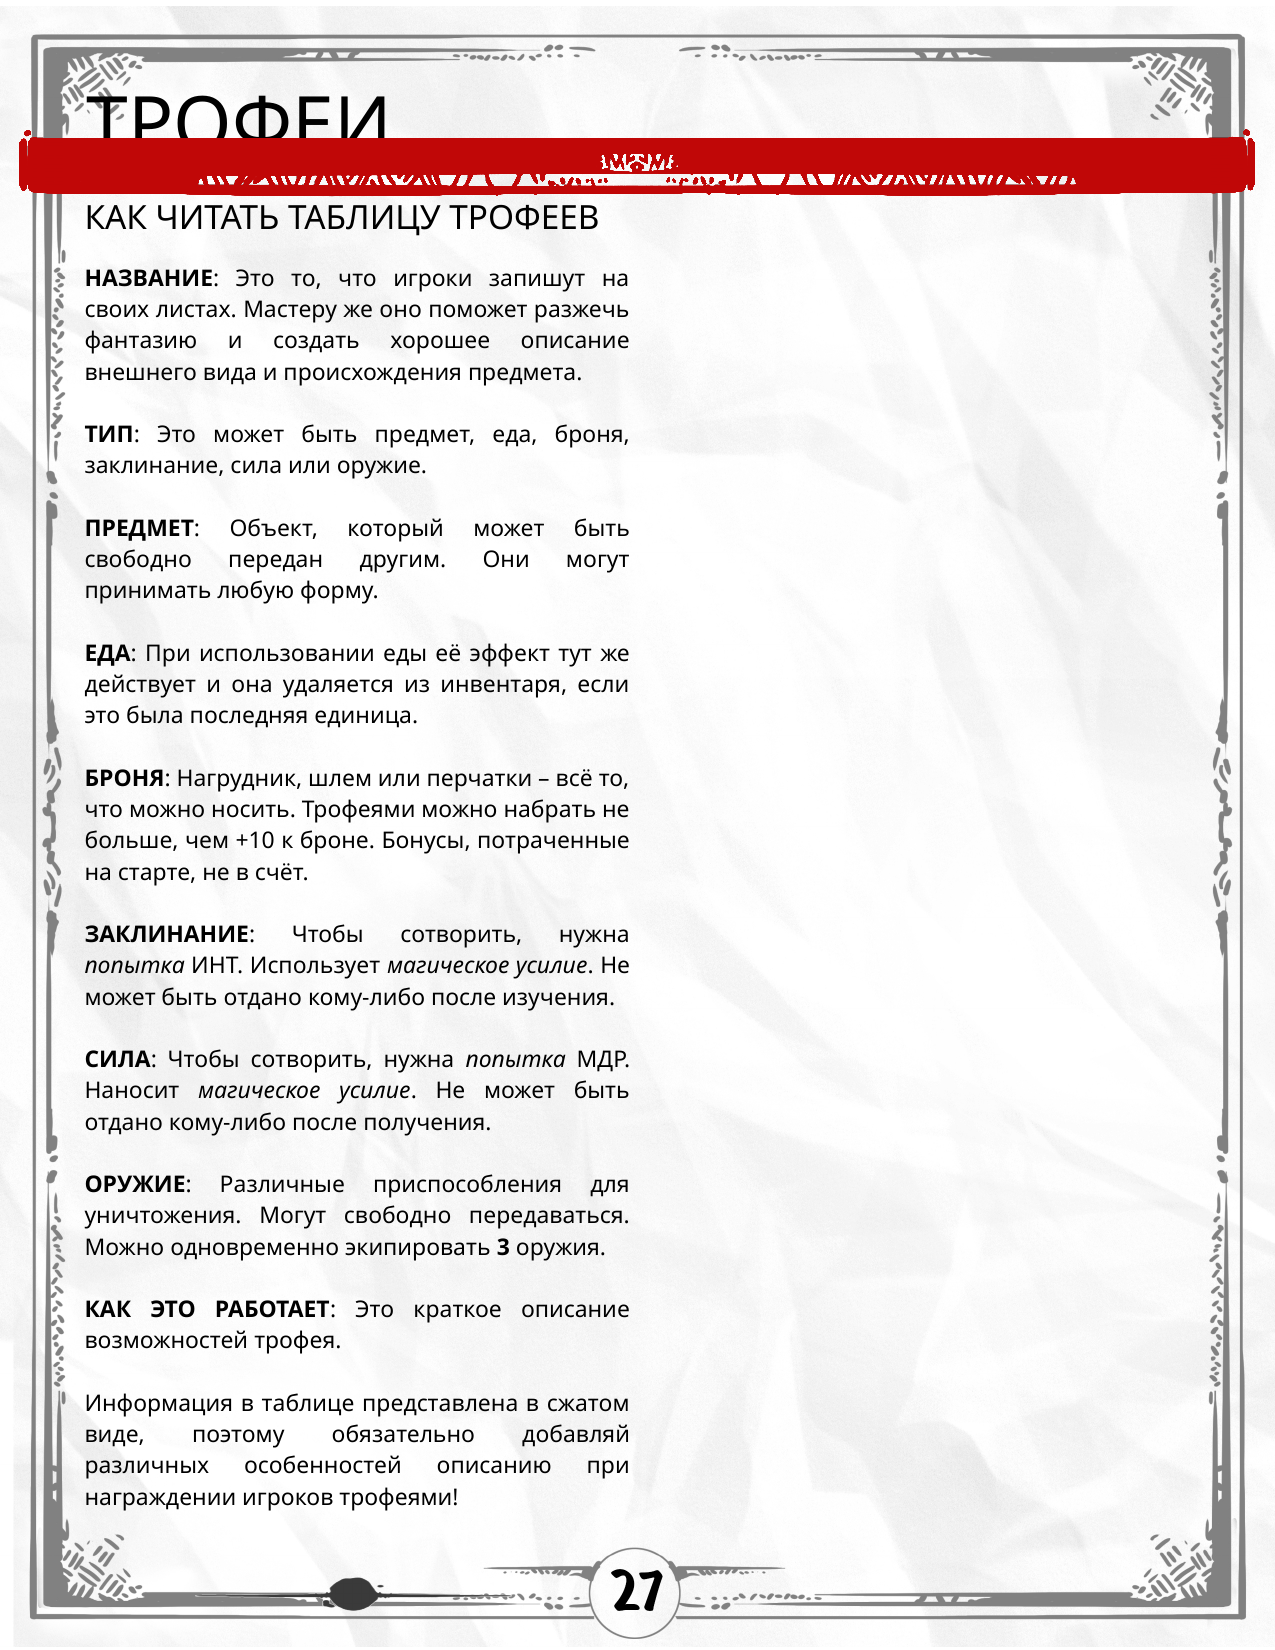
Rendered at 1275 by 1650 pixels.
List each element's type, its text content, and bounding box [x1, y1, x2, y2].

text БРОНЯ: Нагрудник, шлем или перчатки – всё то, что можно носить. Трофеями можно набрать не больше, чем +10 к броне. Бонусы, потраченные на старте, не в счёт. [84, 762, 630, 887]
picture [0, 6, 1275, 1647]
text ЕДА: При использовании еды её эффект тут же действует и она удаляется из инвентаря, если это была последняя единица. [84, 637, 630, 730]
text ЗАКЛИНАНИЕ: Чтобы сотворить, нужна попытка ИНТ. Использует магическое усилие. Не может быть отдано кому-либо после изучения. [84, 918, 630, 1012]
text ОРУЖИЕ: Различные приспособления для уничтожения. Могут свободно передаваться. Можно одновременно экипировать 3 оружия. [84, 1168, 630, 1262]
text Информация в таблице представлена в сжатом виде, поэтому обязательно добавляй различных особенностей описанию при награждении игроков трофеями! [84, 1387, 630, 1512]
text ПРЕДМЕТ: Объект, который может быть свободно передан другим. Они могут принимать любую форму. [84, 512, 630, 605]
text ТИП: Это может быть предмет, еда, броня, заклинание, сила или оружие. [84, 418, 630, 480]
text НАЗВАНИЕ: Это то, что игроки запишут на своих листах. Мастеру же оно поможет разжечь фантазию и создать хорошее описание внешнего вида и происхождения предмета. [84, 262, 630, 387]
text КАК ЭТО РАБОТАЕТ: Это краткое описание возможностей трофея. [84, 1293, 630, 1355]
subtitle КАК ЧИТАТЬ ТАБЛИЦУ ТРОФЕЕВ [416, 208, 630, 235]
subtitle КАК ЧИТАТЬ ТАБЛИЦУ ТРОФЕЕВ [84, 208, 416, 235]
text СИЛА: Чтобы сотворить, нужна попытка МДР. Наносит магическое усилие. Не может быть отдано кому-либо после получения. [84, 1043, 630, 1137]
